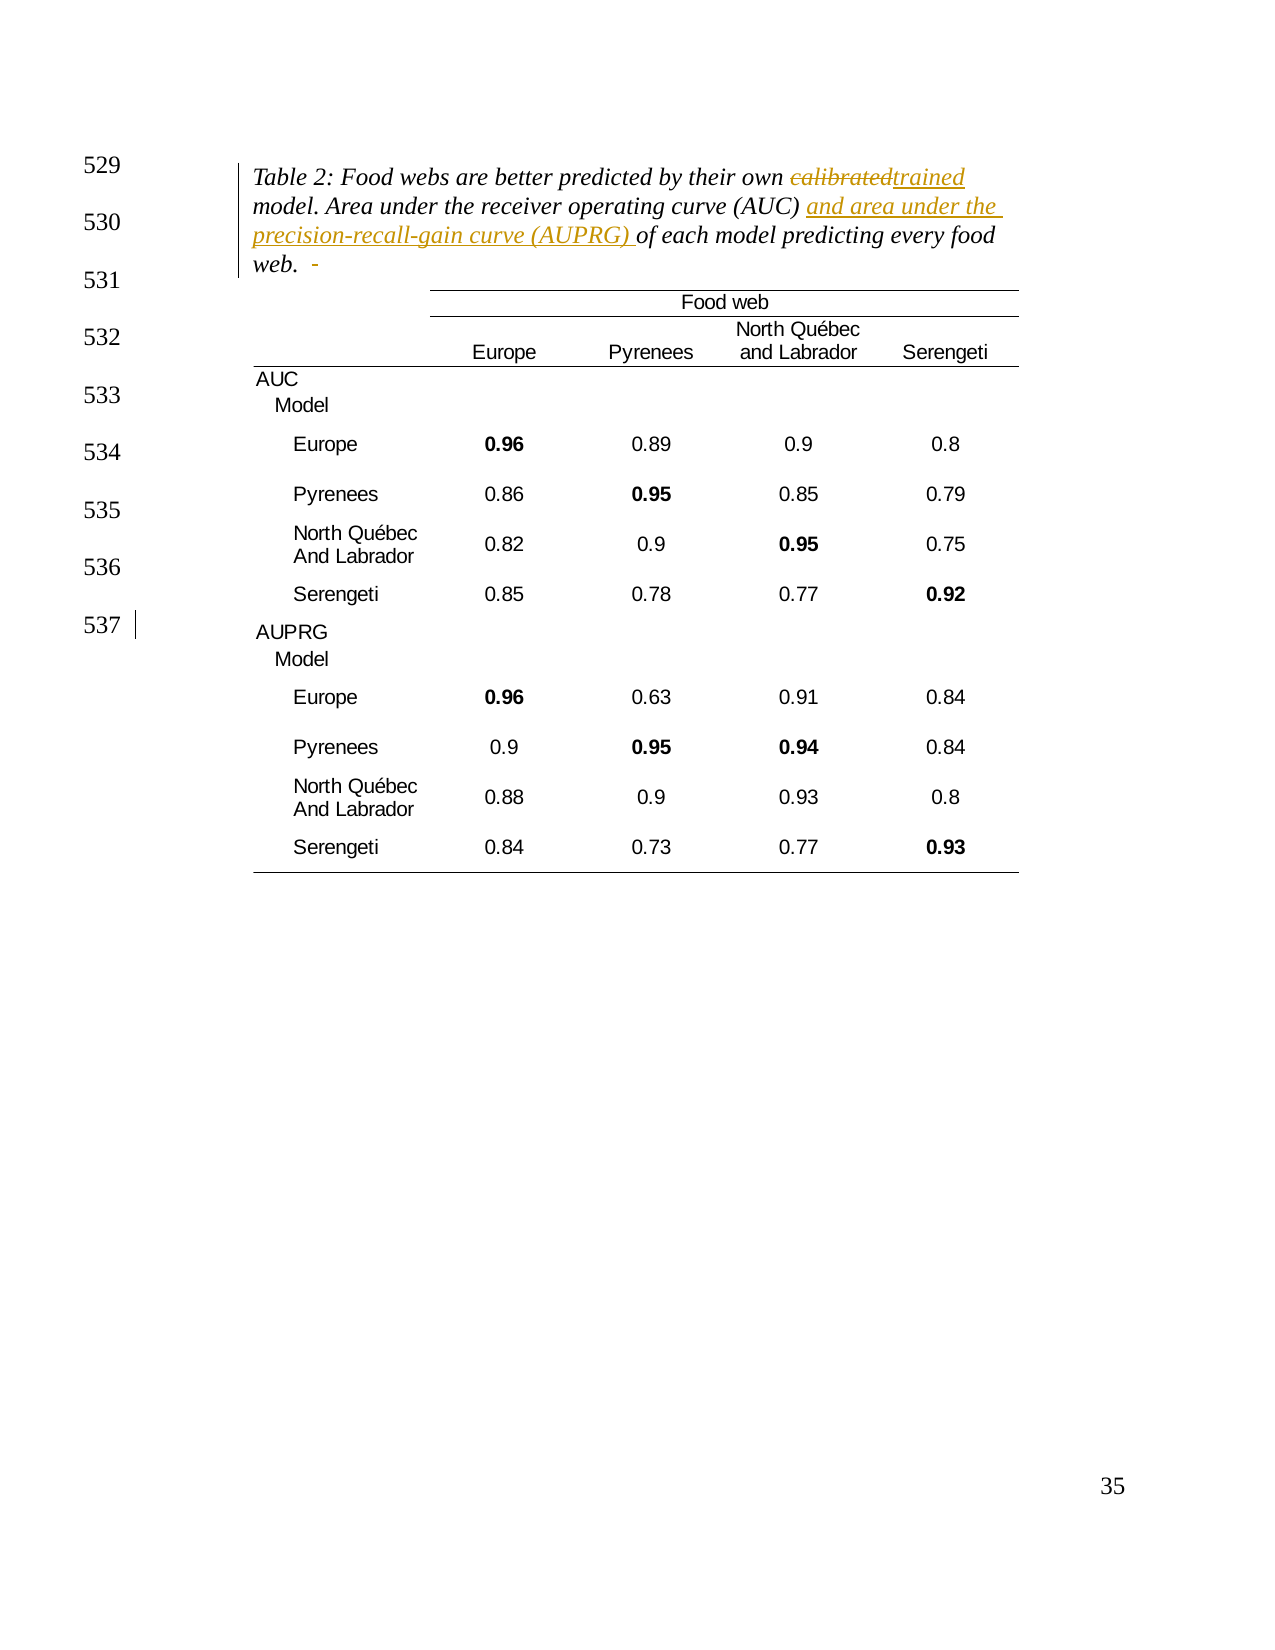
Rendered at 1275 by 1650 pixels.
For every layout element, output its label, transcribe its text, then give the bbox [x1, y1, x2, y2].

text Table 2: Food webs are better predicted by their own trained model. Area under the receiver operating curve (AUC) and area under the precision-recall-gain curve (AUPRG) of each model predicting every food web. [252, 162, 1023, 277]
